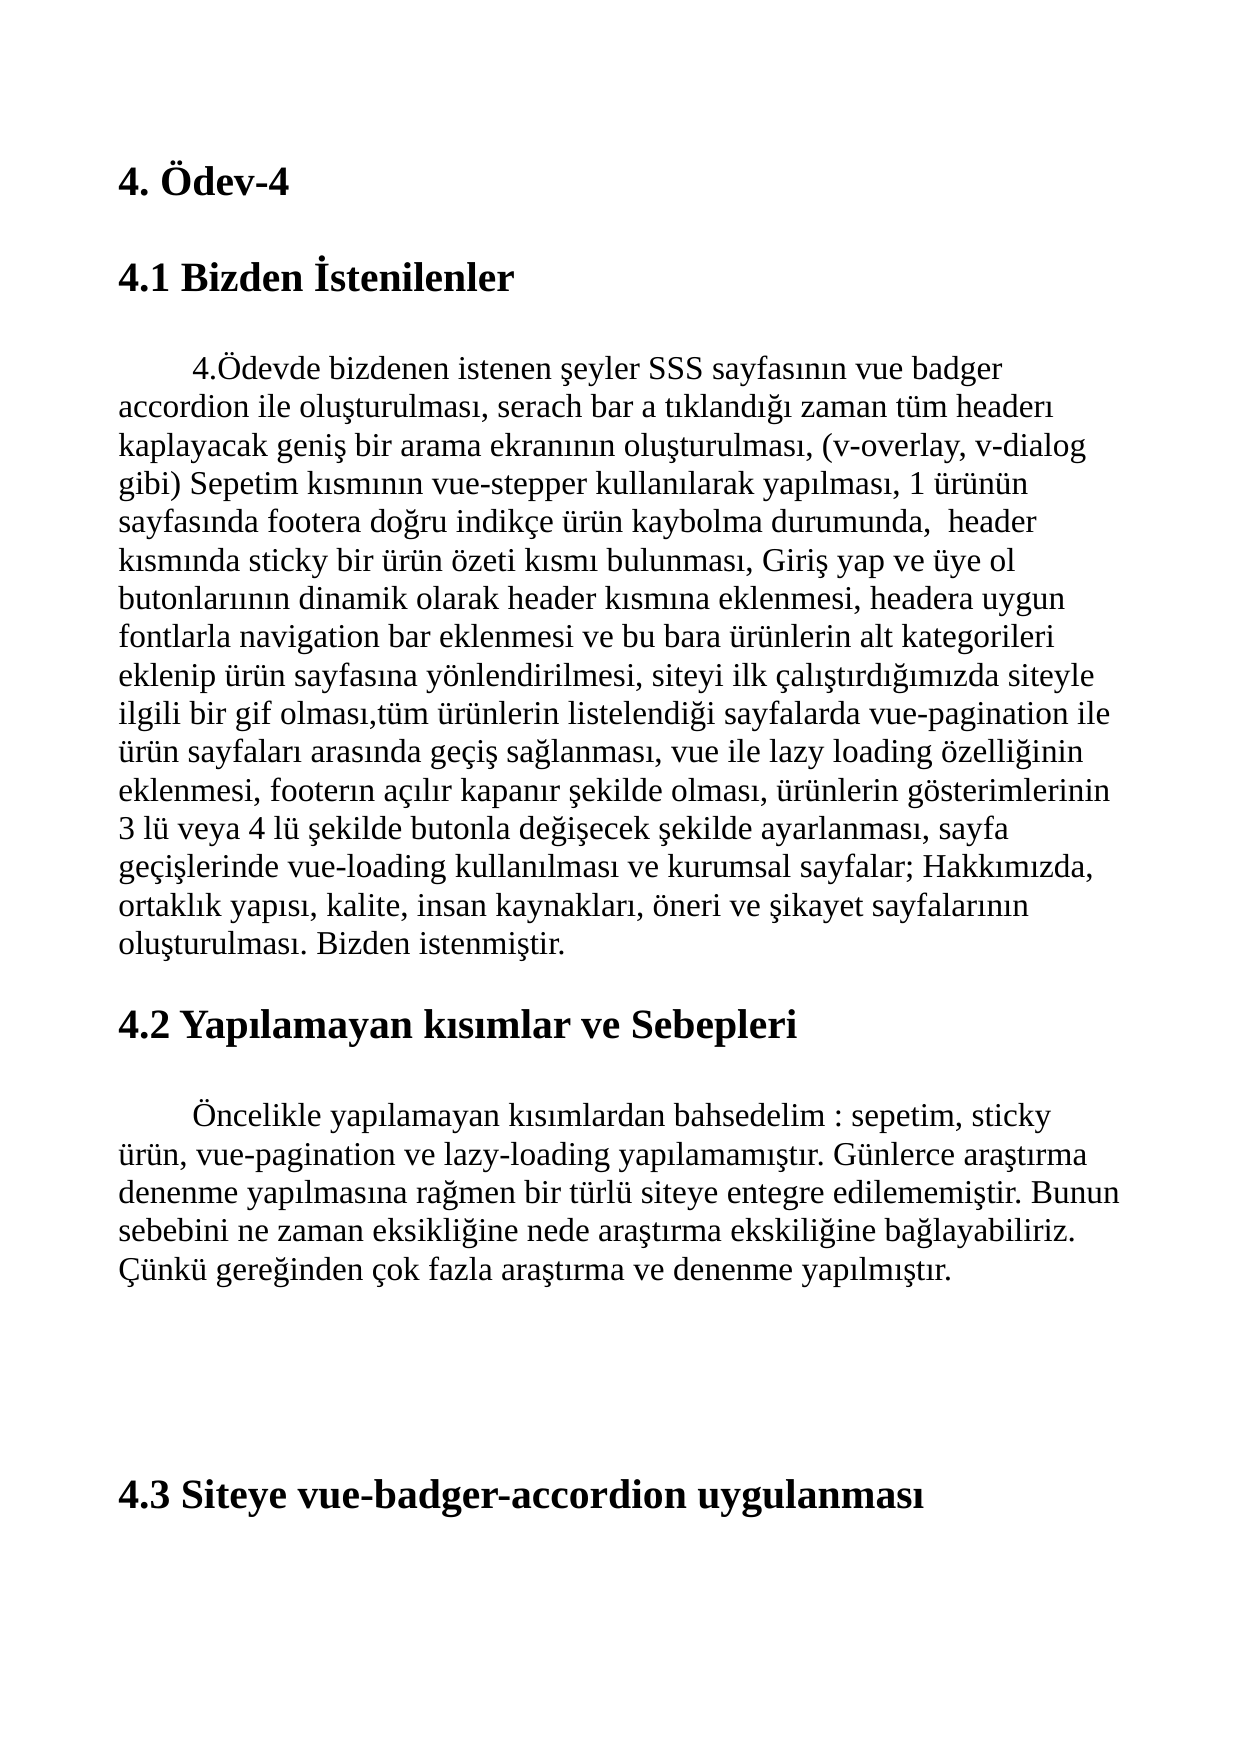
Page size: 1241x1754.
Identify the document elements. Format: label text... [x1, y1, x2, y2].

text 4.1 Bizden İstenilenler [118, 252, 1122, 300]
text 4.Ödevde bizdenen istenen şeyler SSS sayfasının vue badger accordion ile oluşturulması, serach bar a tıklandığı zaman tüm headerı kaplayacak geniş bir arama ekranının oluşturulması, (v-overlay, v-dialog gibi) Sepetim kısmının vue-stepper kullanılarak yapılması, 1 ürünün sayfasında footera doğru indikçe ürün kaybolma durumunda, header kısmında sticky bir ürün özeti kısmı bulunması, Giriş yap ve üye ol butonlarıının dinamik olarak header kısmına eklenmesi, headera uygun fontlarla navigation bar eklenmesi ve bu bara ürünlerin alt kategorileri eklenip ürün sayfasına yönlendirilmesi, siteyi ilk çalıştırdığımızda siteyle ilgili bir gif olması,tüm ürünlerin listelendiği sayfalarda vue-pagination ile ürün sayfaları arasında geçiş sağlanması, vue ile lazy loading özelliğinin eklenmesi, footerın açılır kapanır şekilde olması, ürünlerin gösterimlerinin 3 lü veya 4 lü şekilde butonla değişecek şekilde ayarlanması, sayfa geçişlerinde vue-loading kullanılması ve kurumsal sayfalar; Hakkımızda, ortaklık yapısı, kalite, insan kaynakları, öneri ve şikayet sayfalarının oluşturulması. Bizden istenmiştir. [118, 348, 1122, 961]
text Öncelikle yapılamayan kısımlardan bahsedelim : sepetim, sticky ürün, vue-pagination ve lazy-loading yapılamamıştır. Günlerce araştırma denenme yapılmasına rağmen bir türlü siteye entegre edilememiştir. Bunun sebebini ne zaman eksikliğine nede araştırma ekskiliğine bağlayabiliriz. Çünkü gereğinden çok fazla araştırma ve denenme yapılmıştır. [118, 1096, 1122, 1287]
text 4.3 Siteye vue-badger-accordion uygulanması [118, 1469, 1122, 1517]
text 4.2 Yapılamayan kısımlar ve Sebepleri [118, 1000, 1122, 1048]
text 4. Ödev-4 [118, 156, 1122, 204]
